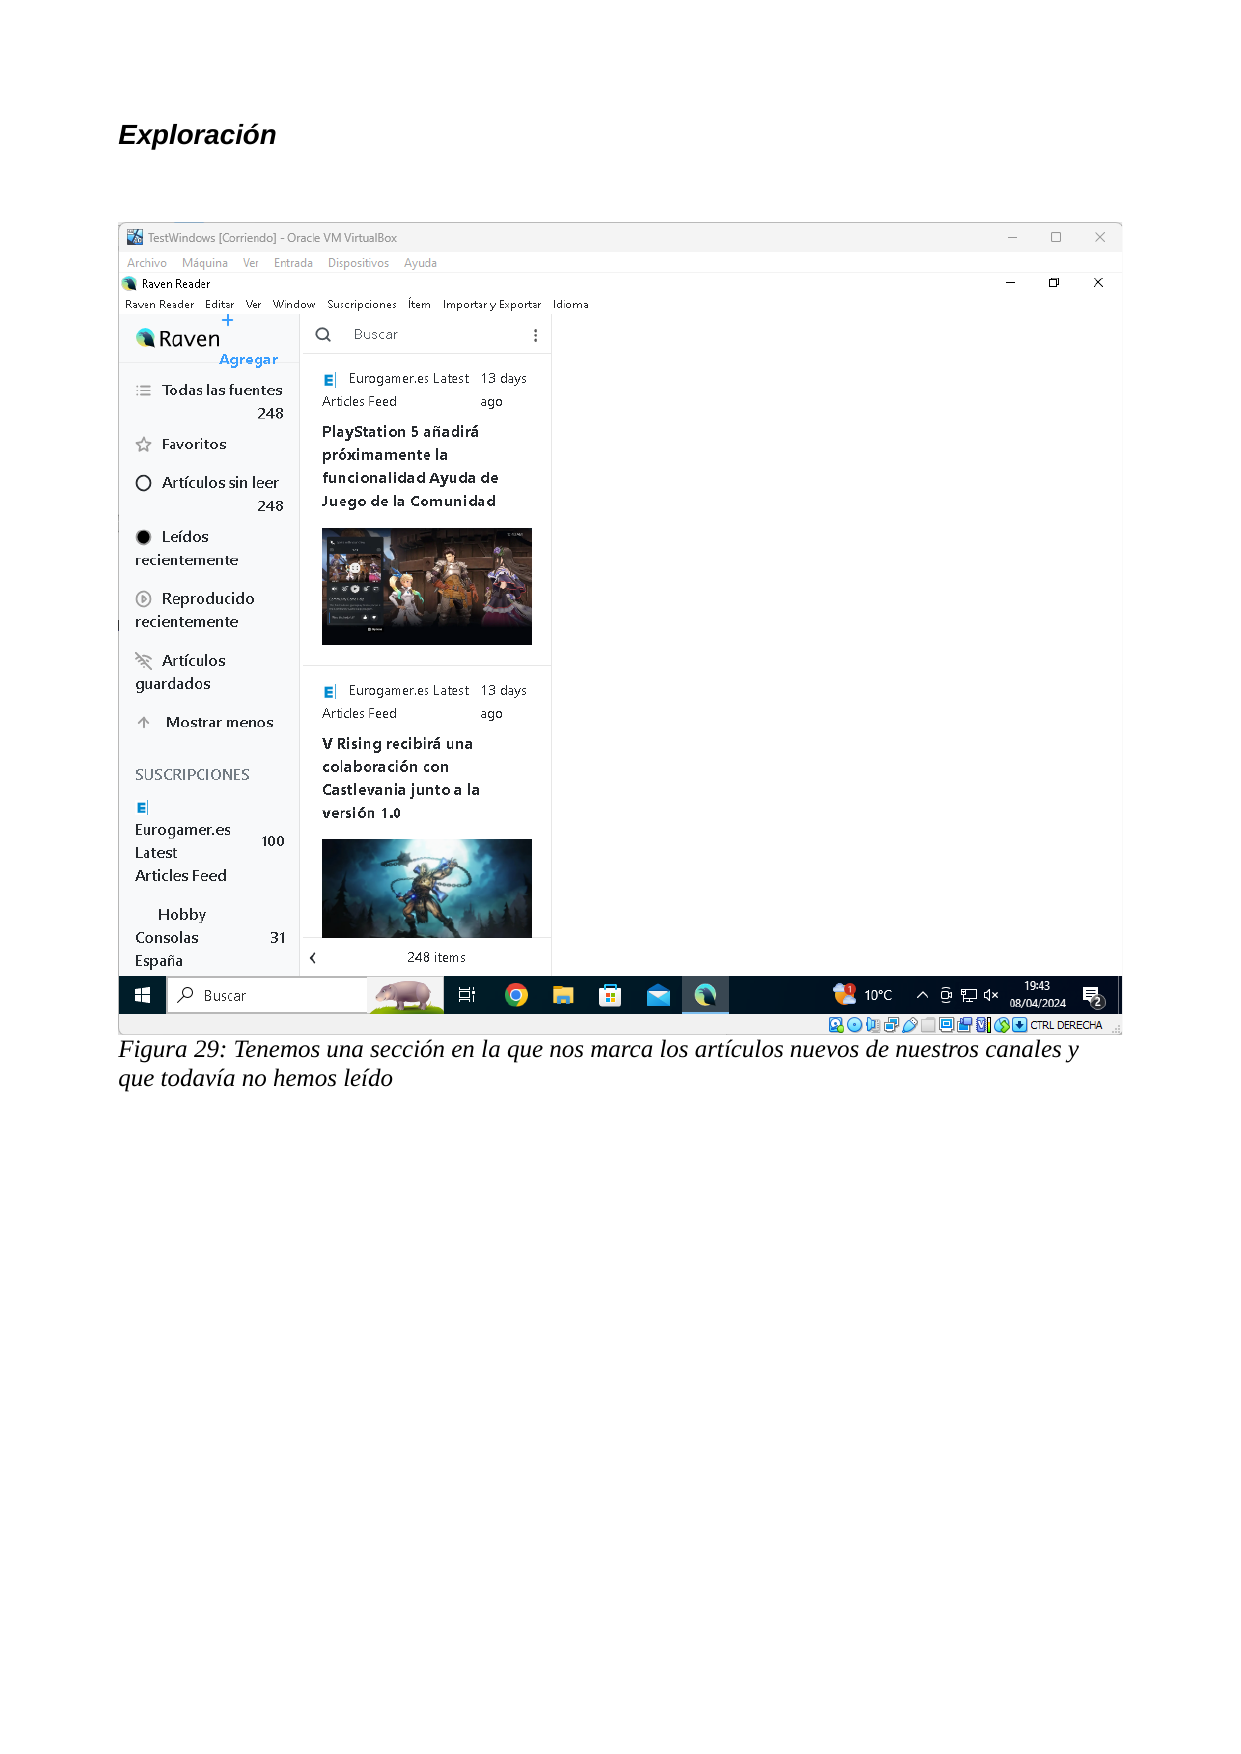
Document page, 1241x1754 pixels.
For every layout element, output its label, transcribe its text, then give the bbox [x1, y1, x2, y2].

picture [118, 222, 1123, 1035]
text Figura 29: Tenemos una sección en la que nos marca los artículos nuevos de nuestros canales y que todavía no hemos leído [118, 1035, 1122, 1092]
subtitle Exploración [118, 118, 1122, 150]
